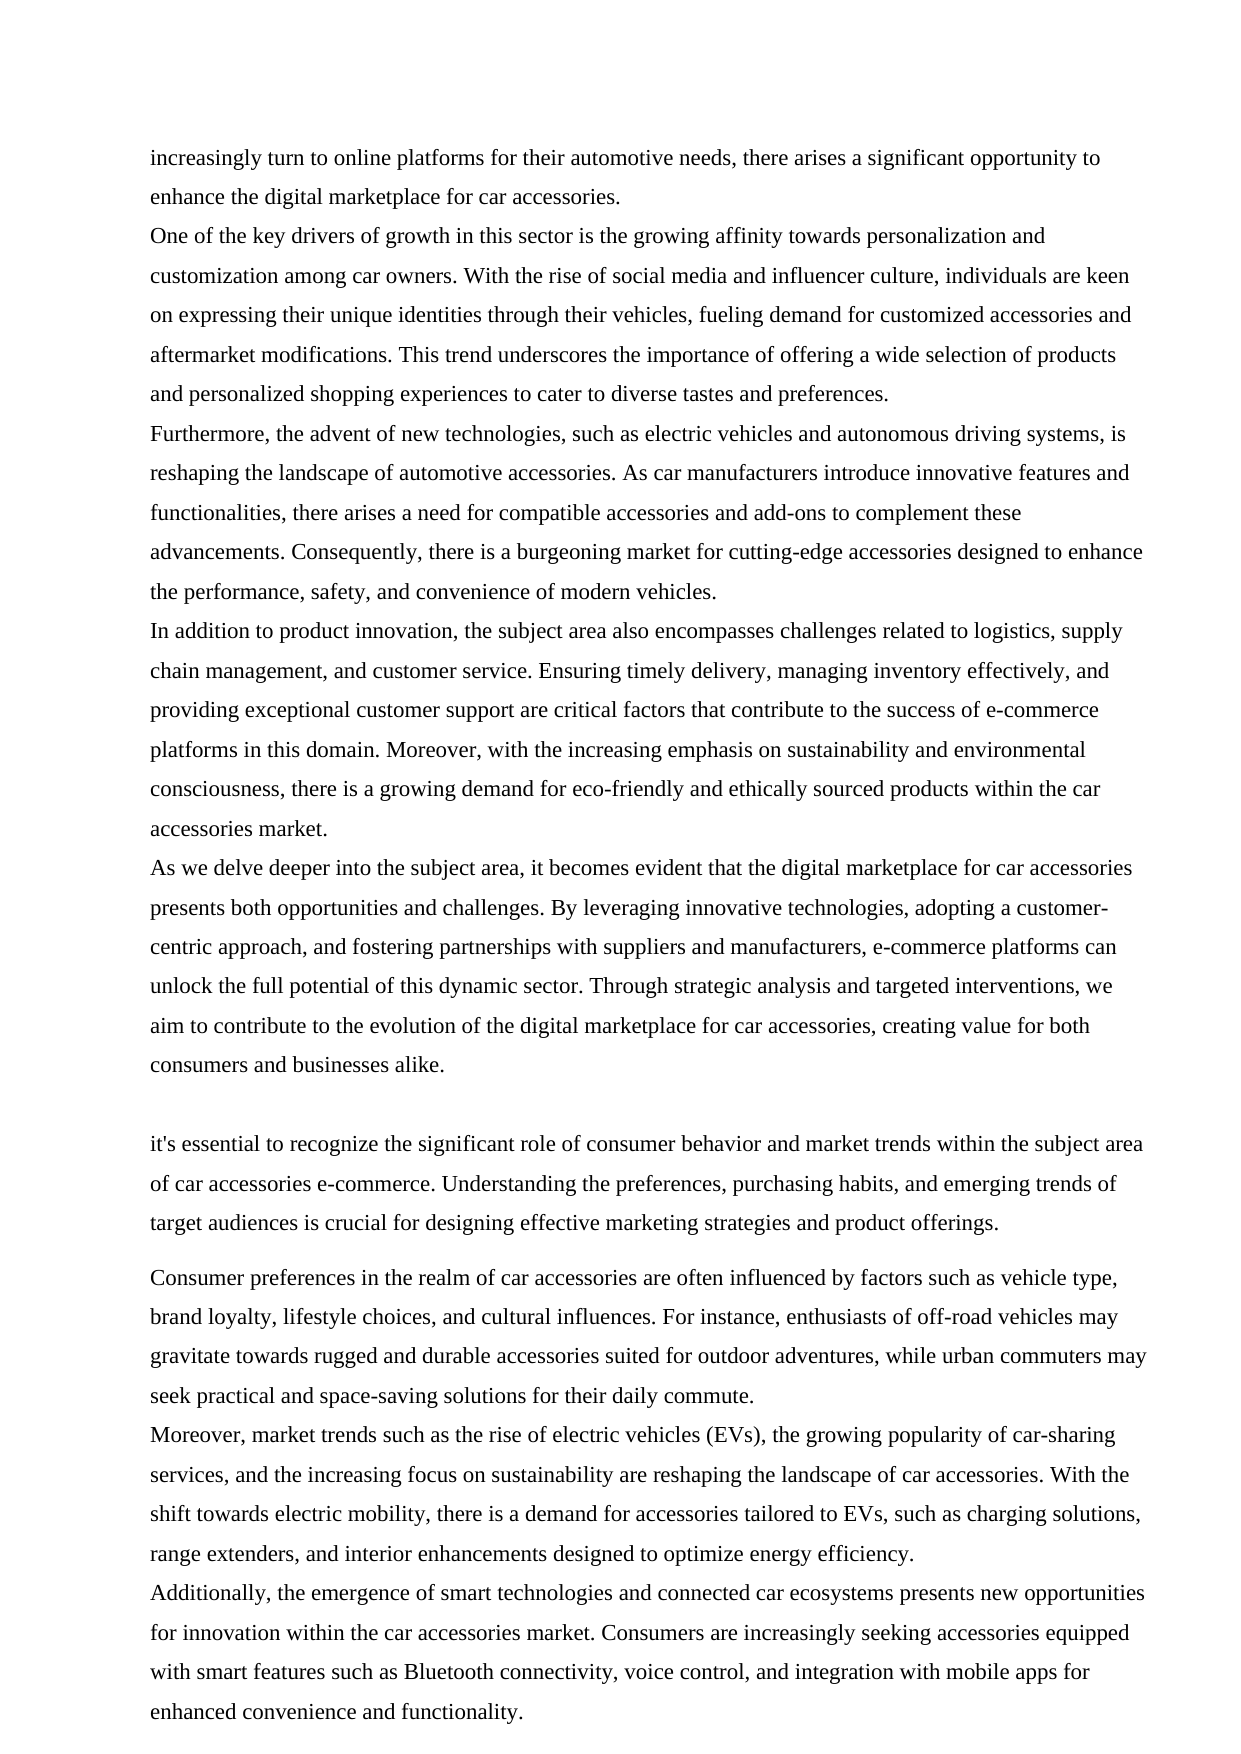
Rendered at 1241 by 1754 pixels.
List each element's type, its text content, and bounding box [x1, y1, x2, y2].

text One of the key drivers of growth in this sector is the growing affinity towards personalization and customization among car owners. With the rise of social media and influencer culture, individuals are keen on expressing their unique identities through their vehicles, fueling demand for customized accessories and aftermarket modifications. This trend underscores the importance of offering a wide selection of products and personalized shopping experiences to cater to diverse tastes and preferences. [150, 222, 1152, 407]
text As we delve deeper into the subject area, it becomes evident that the digital marketplace for car accessories presents both opportunities and challenges. By leveraging innovative technologies, adopting a customer-centric approach, and fostering partnerships with suppliers and manufacturers, e-commerce platforms can unlock the full potential of this dynamic sector. Through strategic analysis and targeted interventions, we aim to contribute to the evolution of the digital marketplace for car accessories, creating value for both consumers and businesses alike. [150, 854, 1152, 1078]
text Consumer preferences in the realm of car accessories are often influenced by factors such as vehicle type, brand loyalty, lifestyle choices, and cultural influences. For instance, enthusiasts of off-road vehicles may gravitate towards rugged and durable accessories suited for outdoor adventures, while urban commuters may seek practical and space-saving solutions for their daily commute. [150, 1263, 1152, 1408]
text In addition to product innovation, the subject area also encompasses challenges related to logistics, supply chain management, and customer service. Ensuring timely delivery, managing inventory effectively, and providing exceptional customer support are critical factors that contribute to the success of e-commerce platforms in this domain. Moreover, with the increasing emphasis on sustainability and environmental consciousness, there is a growing demand for eco-friendly and ethically sourced products within the car accessories market. [150, 617, 1152, 841]
text Furthermore, the advent of new technologies, such as electric vehicles and autonomous driving systems, is reshaping the landscape of automotive accessories. As car manufacturers introduce innovative features and functionalities, there arises a need for compatible accessories and add-ons to complement these advancements. Consequently, there is a burgeoning market for cutting-edge accessories designed to enhance the performance, safety, and convenience of modern vehicles. [150, 420, 1152, 604]
text it's essential to recognize the significant role of consumer behavior and market trends within the subject area of car accessories e-commerce. Understanding the preferences, purchasing habits, and emerging trends of target audiences is crucial for designing effective marketing strategies and product offerings. [150, 1131, 1152, 1236]
text Moreover, market trends such as the rise of electric vehicles (EVs), the growing popularity of car-sharing services, and the increasing focus on sustainability are reshaping the landscape of car accessories. With the shift towards electric mobility, there is a demand for accessories tailored to EVs, such as charging solutions, range extenders, and interior enhancements designed to optimize energy efficiency. [150, 1421, 1152, 1566]
text increasingly turn to online platforms for their automotive needs, there arises a significant opportunity to enhance the digital marketplace for car accessories. [150, 143, 1152, 209]
text Additionally, the emergence of smart technologies and connected car ecosystems presents new opportunities for innovation within the car accessories market. Consumers are increasingly seeking accessories equipped with smart features such as Bluetooth connectivity, voice control, and integration with mobile apps for enhanced convenience and functionality. [150, 1579, 1152, 1724]
